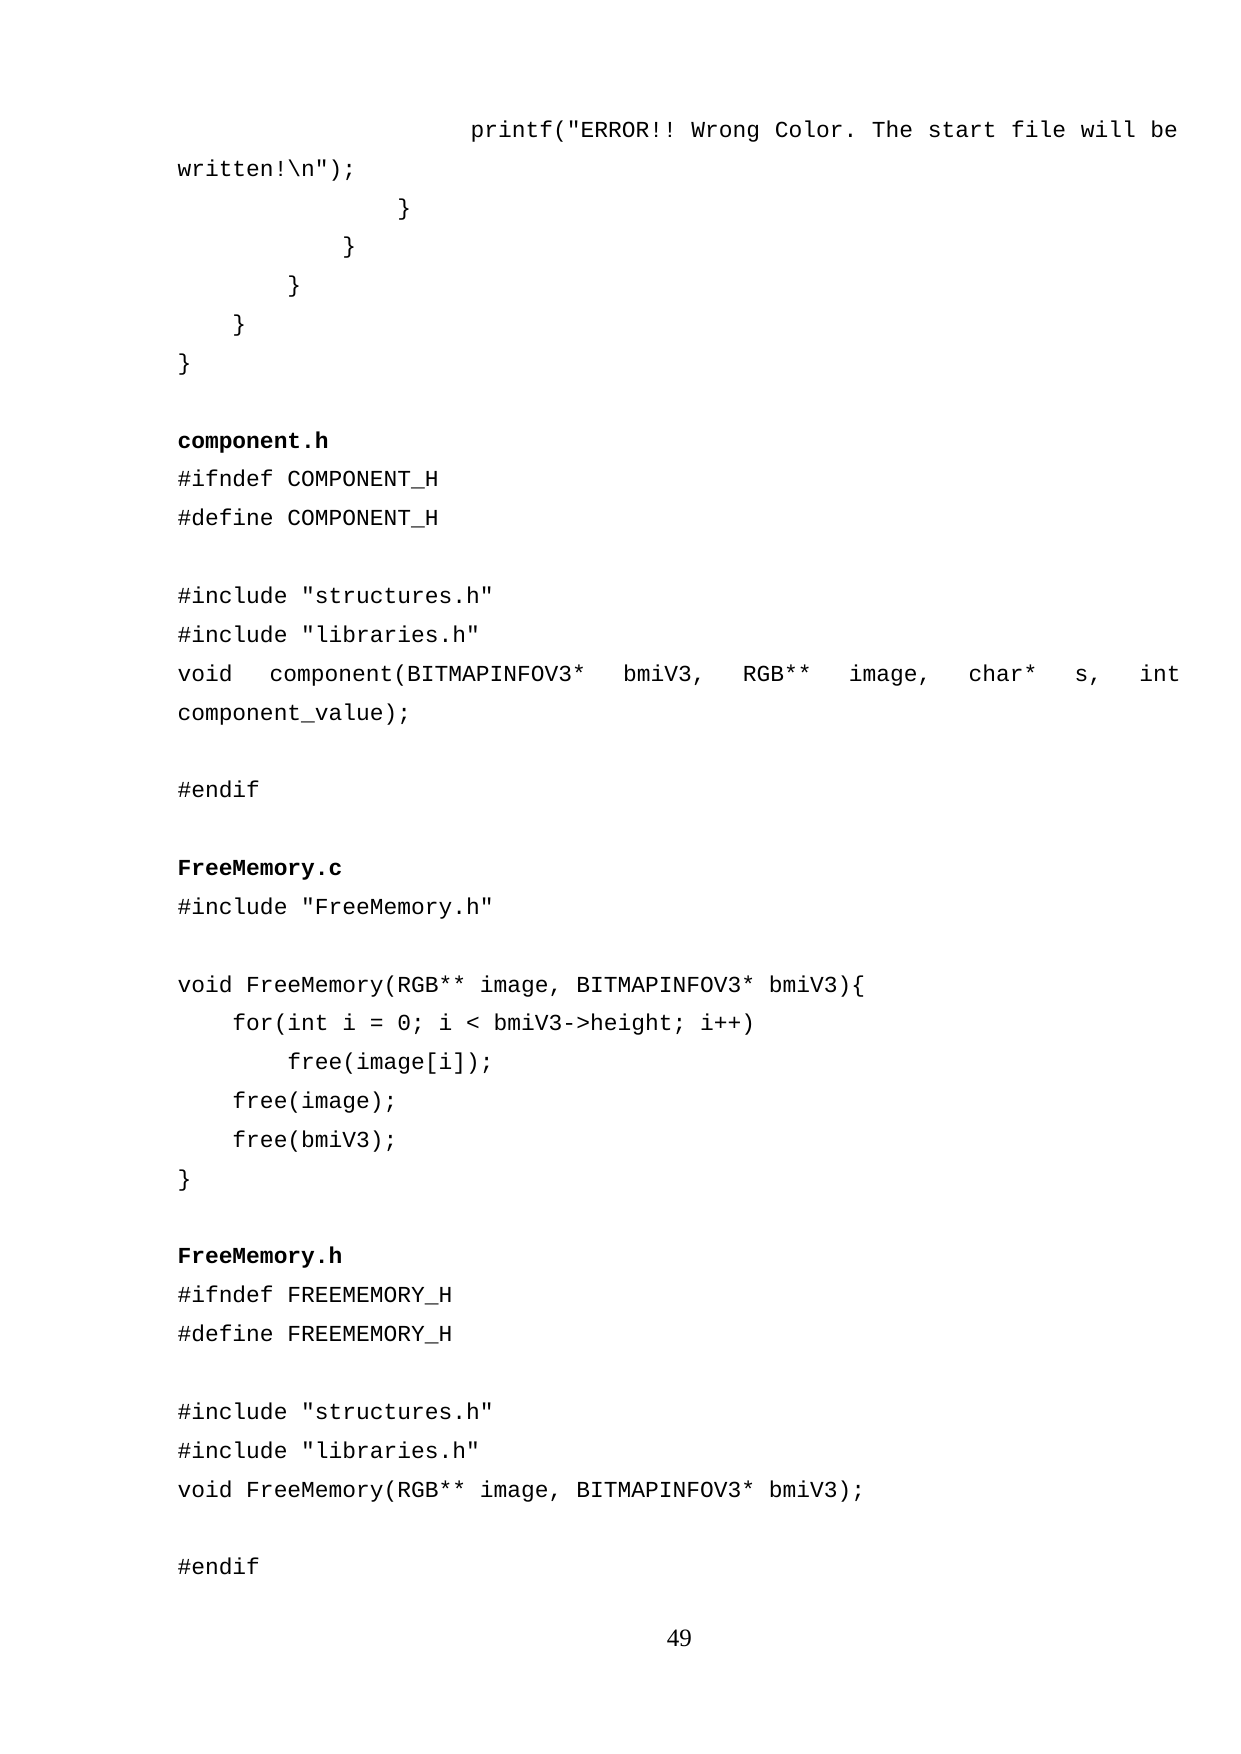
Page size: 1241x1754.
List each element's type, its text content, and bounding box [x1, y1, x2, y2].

text void component(BITMAPINFOV3* bmiV3, RGB** image, char* s, int component_value); [177, 662, 1181, 727]
text #include "structures.h" [177, 1400, 1181, 1426]
text for(int i = 0; i < bmiV3->height; i++) [177, 1012, 1181, 1038]
text #include "libraries.h" [177, 623, 1181, 649]
text printf("ERROR!! Wrong Color. The start file will be written!\n"); [177, 118, 1181, 183]
text #include "libraries.h" [177, 1439, 1181, 1465]
text component.h [177, 429, 1181, 455]
text } [177, 196, 1181, 222]
text #ifndef COMPONENT_H [177, 468, 1181, 494]
text } [177, 1167, 1181, 1193]
text FreeMemory.h [177, 1245, 1181, 1271]
text #define FREEMEMORY_H [177, 1323, 1181, 1348]
text #endif [177, 1556, 1181, 1582]
text #ifndef FREEMEMORY_H [177, 1284, 1181, 1310]
text void FreeMemory(RGB** image, BITMAPINFOV3* bmiV3){ [177, 973, 1181, 999]
text #include "structures.h" [177, 584, 1181, 610]
text free(bmiV3); [177, 1128, 1181, 1154]
text void FreeMemory(RGB** image, BITMAPINFOV3* bmiV3); [177, 1478, 1181, 1504]
text } [177, 273, 1181, 299]
text #include "FreeMemory.h" [177, 895, 1181, 921]
text } [177, 351, 1181, 377]
text } [177, 235, 1181, 261]
text free(image); [177, 1089, 1181, 1115]
text FreeMemory.c [177, 856, 1181, 882]
text free(image[i]); [177, 1051, 1181, 1077]
text } [177, 312, 1181, 338]
text #endif [177, 779, 1181, 804]
text #define COMPONENT_H [177, 507, 1181, 533]
